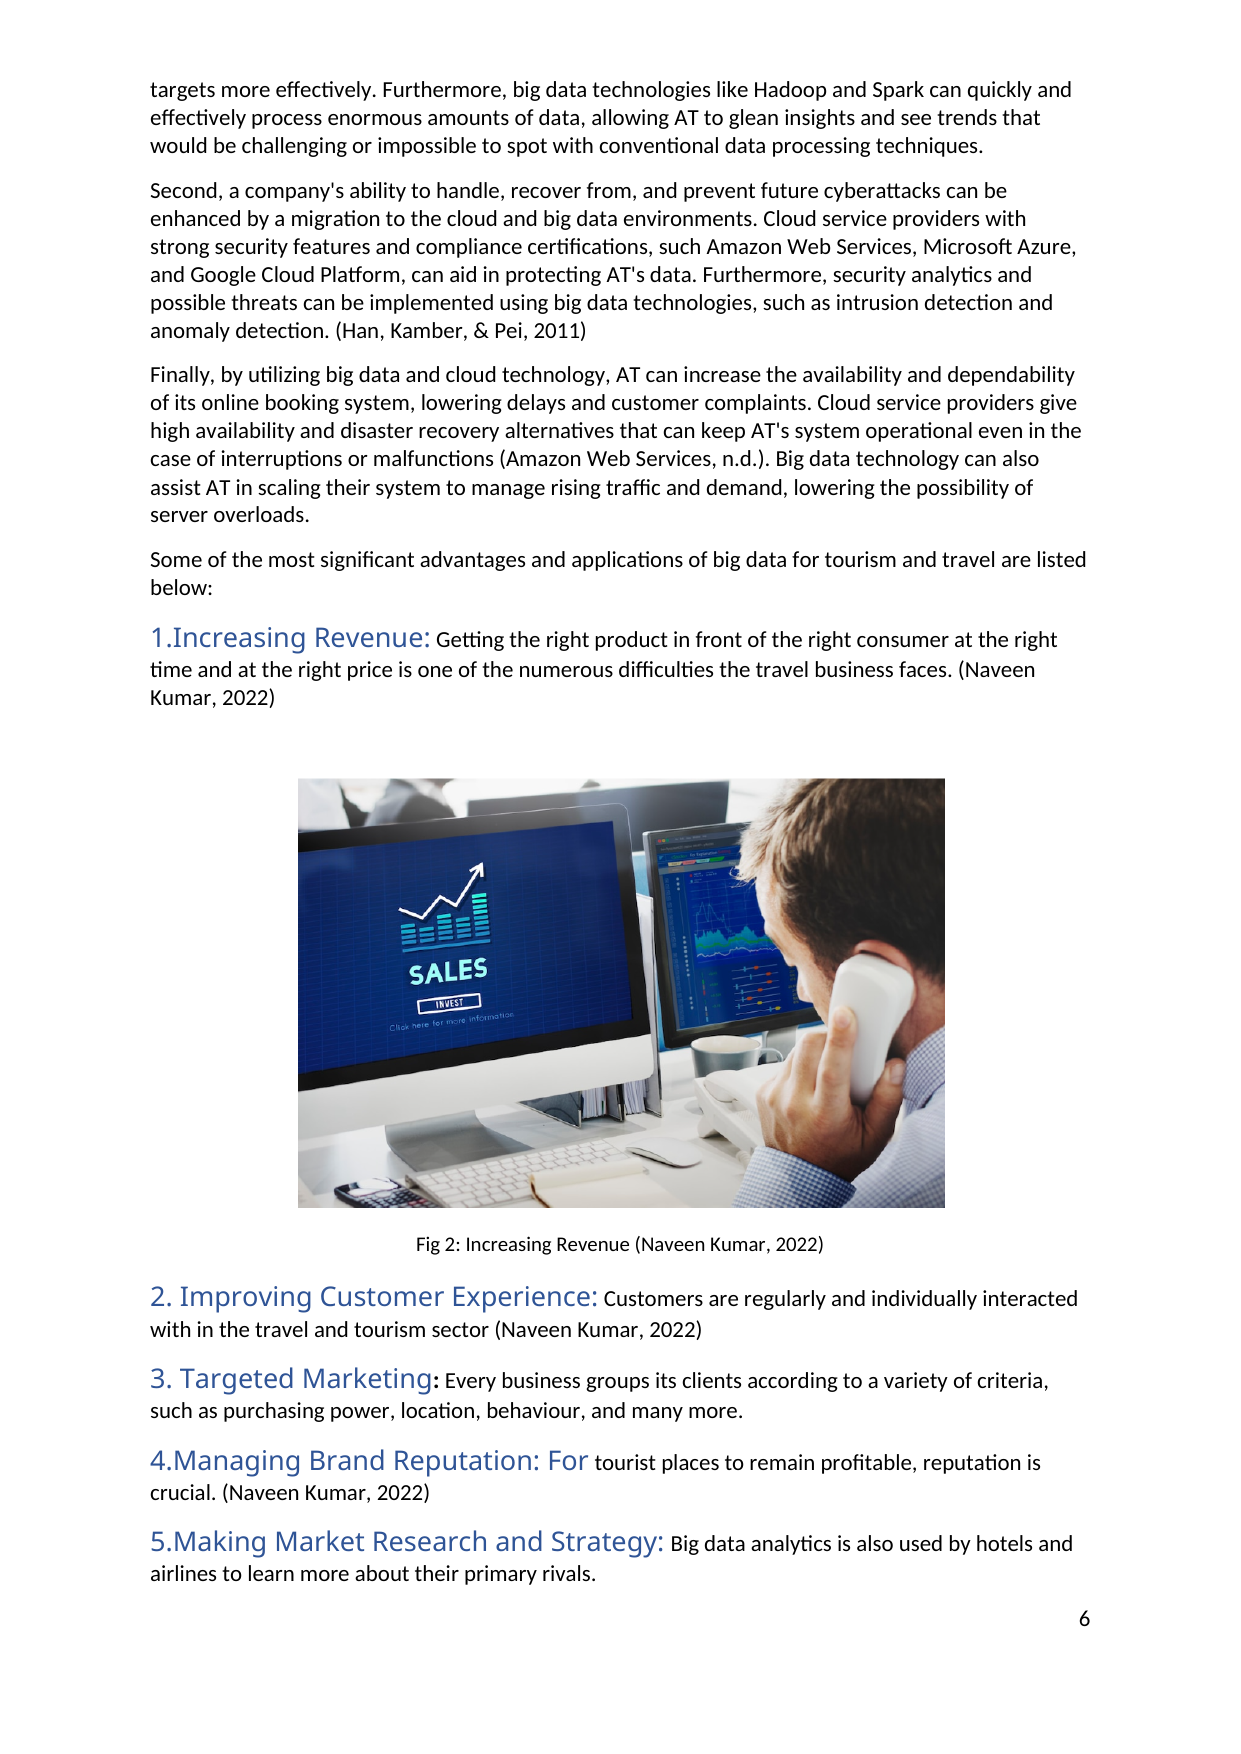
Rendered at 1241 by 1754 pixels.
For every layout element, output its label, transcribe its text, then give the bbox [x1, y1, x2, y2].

text 1.Increasing Revenue: Getting the right product in front of the right consumer at the right time and at the right price is one of the numerous difficulties the travel business faces. (Naveen Kumar, 2022) [150, 618, 1090, 711]
text Fig 2: Increasing Revenue (Naveen Kumar, 2022) [150, 1232, 1090, 1257]
text targets more effectively. Furthermore, big data technologies like Hadoop and Spark can quickly and effectively process enormous amounts of data, allowing AT to glean insights and see trends that would be challenging or impossible to spot with conventional data processing techniques. [150, 75, 1090, 159]
text Finally, by utilizing big data and cloud technology, AT can increase the availability and dependability of its online booking system, lowering delays and customer complaints. Cloud service providers give high availability and disaster recovery alternatives that can keep AT's system operational even in the case of interruptions or malfunctions (Amazon Web Services, n.d.). Big data technology can also assist AT in scaling their system to manage rising traffic and demand, lowering the possibility of server overloads. [150, 361, 1090, 529]
text 4.Managing Brand Reputation: For tourist places to remain profitable, reputation is crucial. (Naveen Kumar, 2022) [150, 1441, 1090, 1506]
text Second, a company's ability to handle, recover from, and prevent future cyberattacks can be enhanced by a migration to the cloud and big data environments. Cloud service providers with strong security features and compliance certifications, such Amazon Web Services, Microsoft Azure, and Google Cloud Platform, can aid in protecting AT's data. Furthermore, security analytics and possible threats can be implemented using big data technologies, such as intrusion detection and anomaly detection. (Han, Kamber, & Pei, 2011) [150, 176, 1090, 344]
text 2. Improving Customer Experience: Customers are regularly and individually interacted with in the travel and tourism sector (Naveen Kumar, 2022) [150, 1278, 1090, 1343]
text Some of the most significant advantages and applications of big data for tourism and travel are listed below: [150, 545, 1090, 601]
text 3. Targeted Marketing: Every business groups its clients according to a variety of criteria, such as purchasing power, location, behaviour, and many more. [150, 1359, 1090, 1424]
text 5.Making Market Research and Strategy: Big data analytics is also used by hotels and airlines to learn more about their primary rivals. [150, 1522, 1090, 1587]
